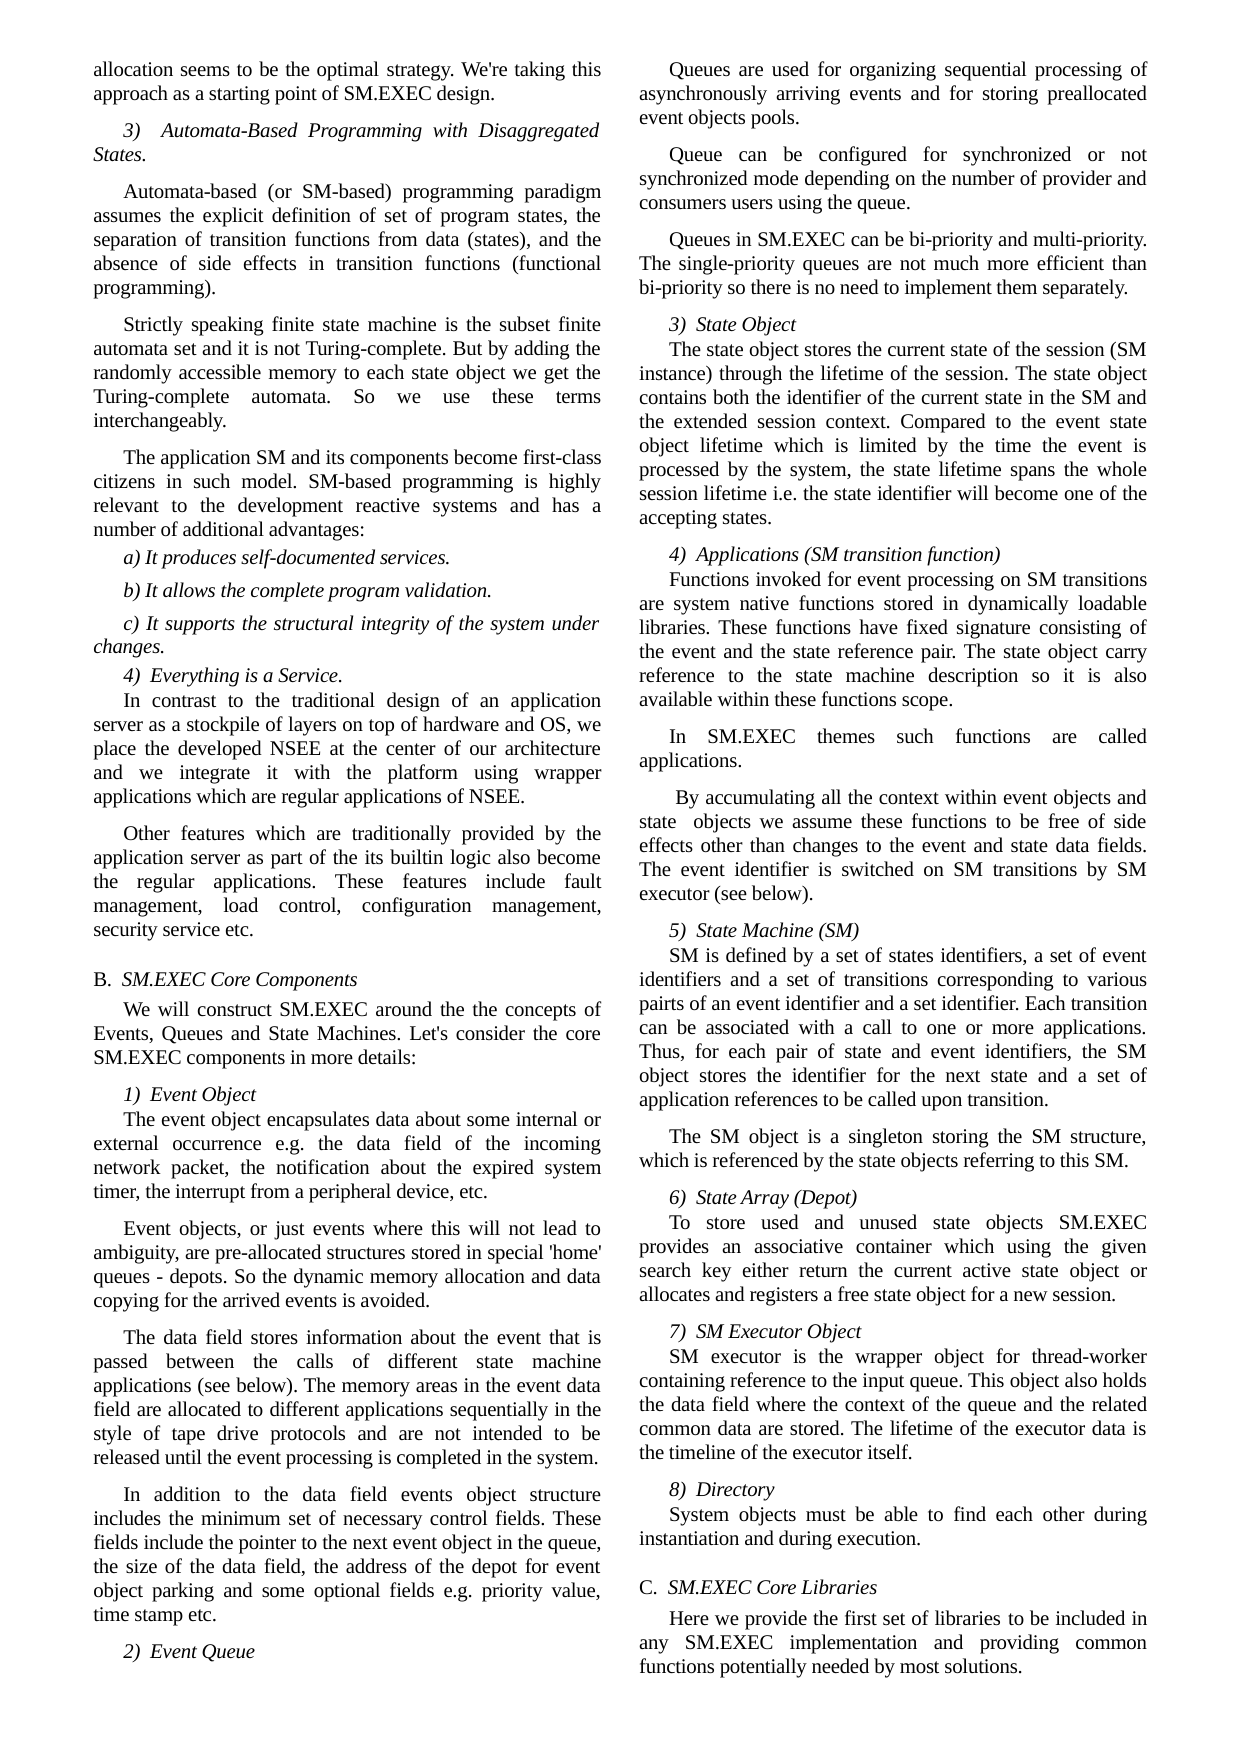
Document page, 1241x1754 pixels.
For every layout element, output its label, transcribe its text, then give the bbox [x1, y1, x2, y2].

text Strictly speaking finite state machine is the subset finite automata set and it is not Turing-complete. But by adding the randomly accessible memory to each state object we get the Turing-complete automata. So we use these terms interchangeably. [93, 312, 601, 432]
text The event object encapsulates data about some internal or external occurrence e.g. the data field of the incoming network packet, the notification about the expired system timer, the interrupt from a peripheral device, etc. [93, 1107, 601, 1203]
subtitle 8) Directory [639, 1477, 1147, 1502]
text Functions invoked for event processing on SM transitions are system native functions stored in dynamically loadable libraries. These functions have fixed signature consisting of the event and the state reference pair. The state object carry reference to the state machine description so it is also available within these functions scope. [639, 567, 1147, 711]
text allocation seems to be the optimal strategy. We're taking this approach as a starting point of SM.EXEC design. [93, 57, 601, 105]
subtitle SM.EXEC Core Components [93, 967, 601, 991]
text Queue can be configured for synchronized or not synchronized mode depending on the number of provider and consumers users using the queue. [639, 142, 1147, 214]
subtitle a) It produces self-documented services. [93, 545, 601, 569]
text Here we provide the first set of libraries to be included in any SM.EXEC implementation and providing common functions potentially needed by most solutions. [639, 1606, 1147, 1678]
subtitle 4) Applications (SM transition function) [639, 542, 1147, 567]
text We will construct SM.EXEC around the the concepts of Events, Queues and State Machines. Let's consider the core SM.EXEC components in more details: [93, 997, 601, 1069]
text In addition to the data field events object structure includes the minimum set of necessary control fields. These fields include the pointer to the next event object in the queue, the size of the data field, the address of the depot for event object parking and some optional fields e.g. priority value, time stamp etc. [93, 1482, 601, 1626]
subtitle 5) State Machine (SM) [639, 918, 1147, 943]
subtitle 4) Everything is a Service. [93, 663, 601, 688]
text Automata-based (or SM-based) programming paradigm assumes the explicit definition of set of program states, the separation of transition functions from data (states), and the absence of side effects in transition functions (functional programming). [93, 179, 601, 299]
text SM is defined by a set of states identifiers, a set of event identifiers and a set of transitions corresponding to various pairts of an event identifier and a set identifier. Each transition can be associated with a call to one or more applications. Thus, for each pair of state and event identifiers, the SM object stores the identifier for the next state and a set of application references to be called upon transition. [639, 943, 1147, 1111]
text In contrast to the traditional design of an application server as a stockpile of layers on top of hardware and OS, we place the developed NSEE at the center of our architecture and we integrate it with the platform using wrapper applications which are regular applications of NSEE. [93, 688, 601, 808]
text Queues in SM.EXEC can be bi-priority and multi-priority. The single-priority queues are not much more efficient than bi-priority so there is no need to implement them separately. [639, 227, 1147, 299]
text Queues are used for organizing sequential processing of asynchronously arriving events and for storing preallocated event objects pools. [639, 57, 1147, 129]
text SM executor is the wrapper object for thread-worker containing reference to the input queue. This object also holds the data field where the context of the queue and the related common data are stored. The lifetime of the executor data is the timeline of the executor itself. [639, 1344, 1147, 1464]
text Event objects, or just events where this will not lead to ambiguity, are pre-allocated structures stored in special 'home' queues - depots. So the dynamic memory allocation and data copying for the arrived events is avoided. [93, 1216, 601, 1312]
text The application SM and its components become first-class citizens in such model. SM-based programming is highly relevant to the development reactive systems and has a number of additional advantages: [93, 445, 601, 541]
text In SM.EXEC themes such functions are called applications. [639, 724, 1147, 772]
text To store used and unused state objects SM.EXEC provides an associative container which using the given search key either return the current active state object or allocates and registers a free state object for a new session. [639, 1210, 1147, 1306]
subtitle 6) State Array (Depot) [639, 1185, 1147, 1210]
text System objects must be able to find each other during instantiation and during execution. [639, 1502, 1147, 1550]
subtitle 2) Event Queue [93, 1639, 601, 1664]
text The state object stores the current state of the session (SM instance) through the lifetime of the session. The state object contains both the identifier of the current state in the SM and the extended session context. Compared to the event state object lifetime which is limited by the time the event is processed by the system, the state lifetime spans the whole session lifetime i.e. the state identifier will become one of the accepting states. [639, 337, 1147, 529]
subtitle 7) SM Executor Object [639, 1319, 1147, 1344]
text The SM object is a singleton storing the SM structure, which is referenced by the state objects referring to this SM. [639, 1124, 1147, 1172]
text 3) Automata-Based Programming with Disaggregated States. [93, 118, 601, 166]
subtitle c) It supports the structural integrity of the system under changes. [93, 610, 601, 658]
text The data field stores information about the event that is passed between the calls of different state machine applications (see below). The memory areas in the event data field are allocated to different applications sequentially in the style of tape drive protocols and are not intended to be released until the event processing is completed in the system. [93, 1324, 601, 1469]
text Other features which are traditionally provided by the application server as part of the its builtin logic also become the regular applications. These features include fault management, load control, configuration management, security service etc. [93, 821, 601, 941]
subtitle SM.EXEC Core Libraries [639, 1575, 1147, 1599]
subtitle b) It allows the complete program validation. [93, 578, 601, 602]
subtitle 1) Event Object [93, 1082, 601, 1107]
subtitle 3) State Object [639, 312, 1147, 337]
text By accumulating all the context within event objects and state objects we assume these functions to be free of side effects other than changes to the event and state data fields. The event identifier is switched on SM transitions by SM executor (see below). [639, 785, 1147, 905]
